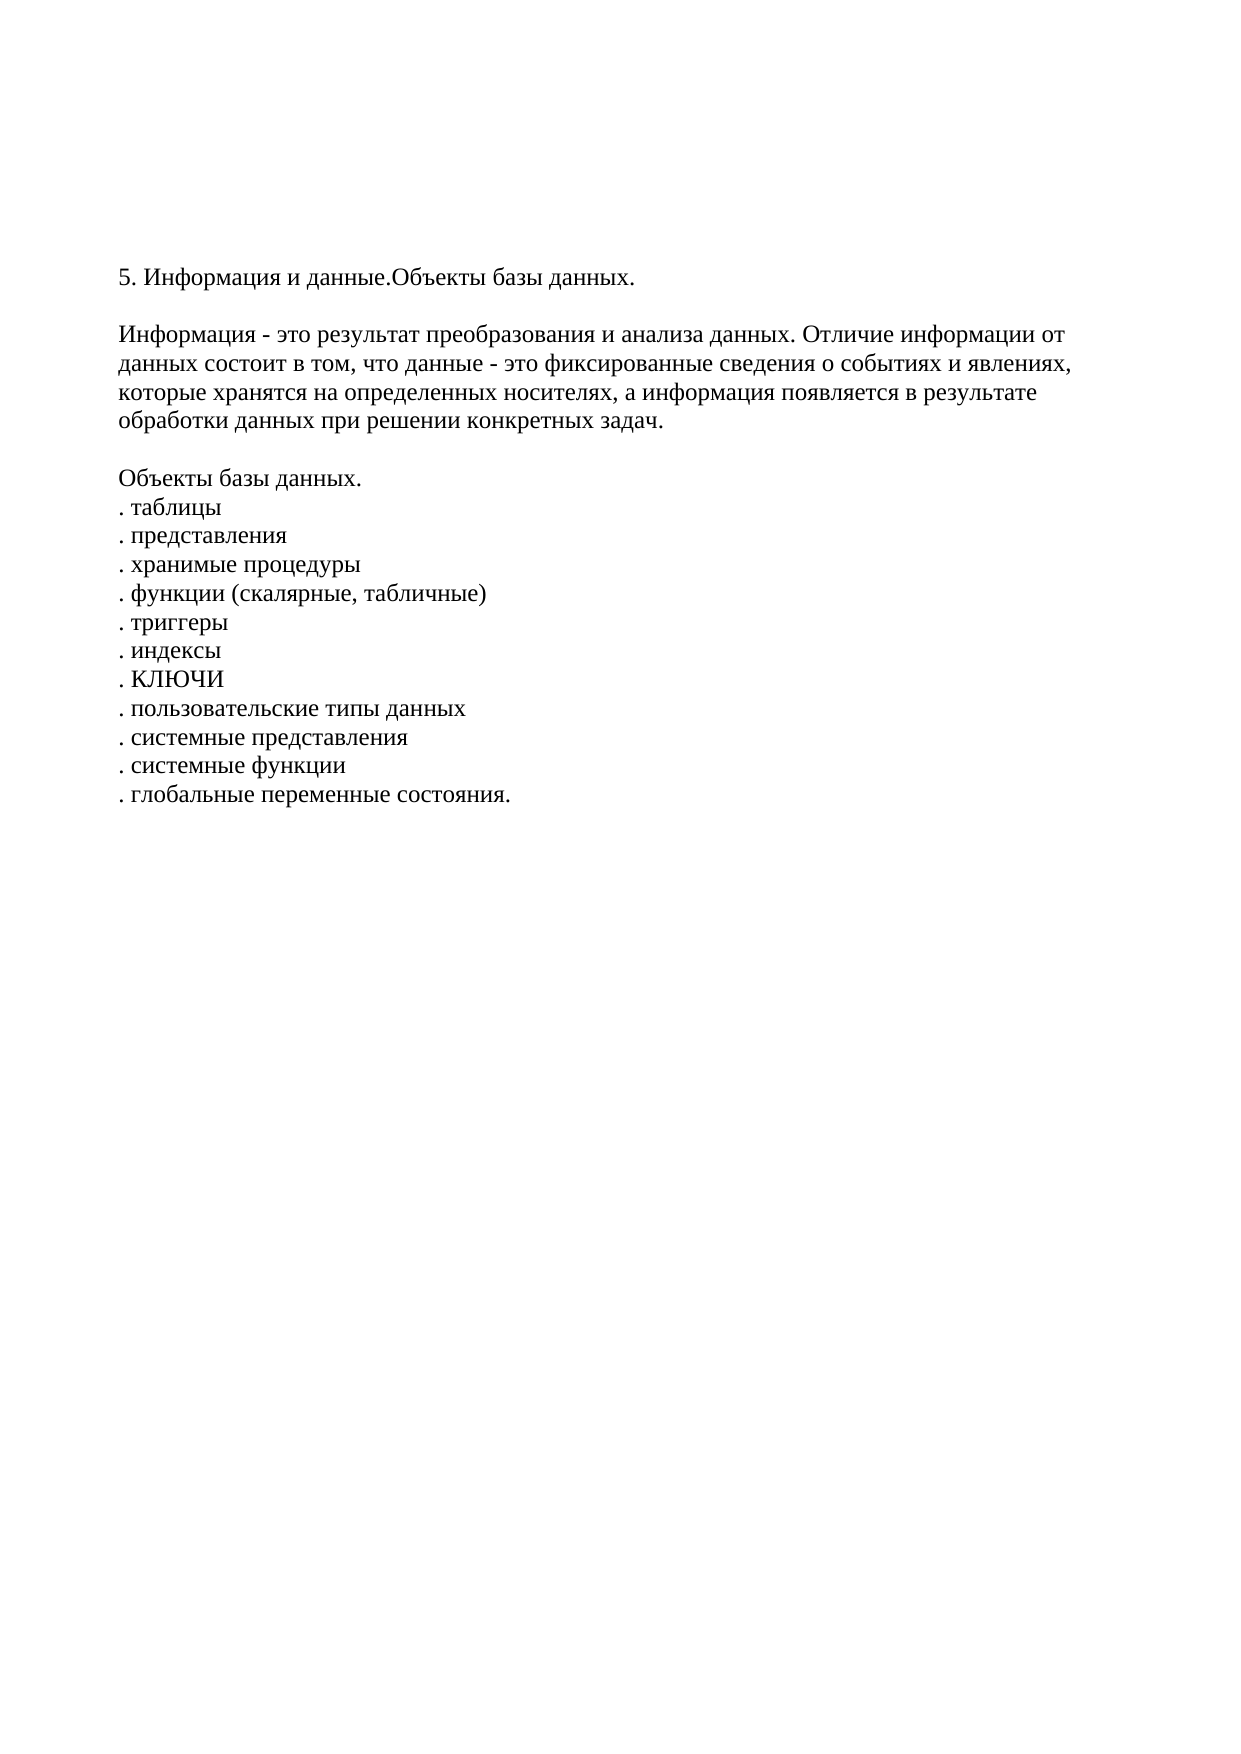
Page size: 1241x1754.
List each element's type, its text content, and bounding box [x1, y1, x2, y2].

text . глобальные переменные состояния. [118, 779, 1122, 808]
text Объекты базы данных. [118, 463, 1122, 492]
text . системные функции [118, 751, 1122, 779]
text . пользовательские типы данных [118, 693, 1122, 722]
text . функции (скалярные, табличные) [118, 578, 1122, 607]
text . КЛЮЧИ [118, 664, 1122, 693]
text . представления [118, 521, 1122, 549]
text . таблицы [118, 492, 1122, 521]
text . системные представления [118, 722, 1122, 751]
text . индексы [118, 636, 1122, 664]
text . триггеры [118, 607, 1122, 636]
text . хранимые процедуры [118, 549, 1122, 578]
text Информация - это результат преобразования и анализа данных. Отличие информации от данных состоит в том, что данные - это фиксированные сведения о событиях и явлениях, которые хранятся на определенных носителях, а информация появляется в результате обработки данных при решении конкретных задач. [118, 319, 1122, 434]
text 5. Информация и данные.Объекты базы данных. [118, 262, 1122, 291]
